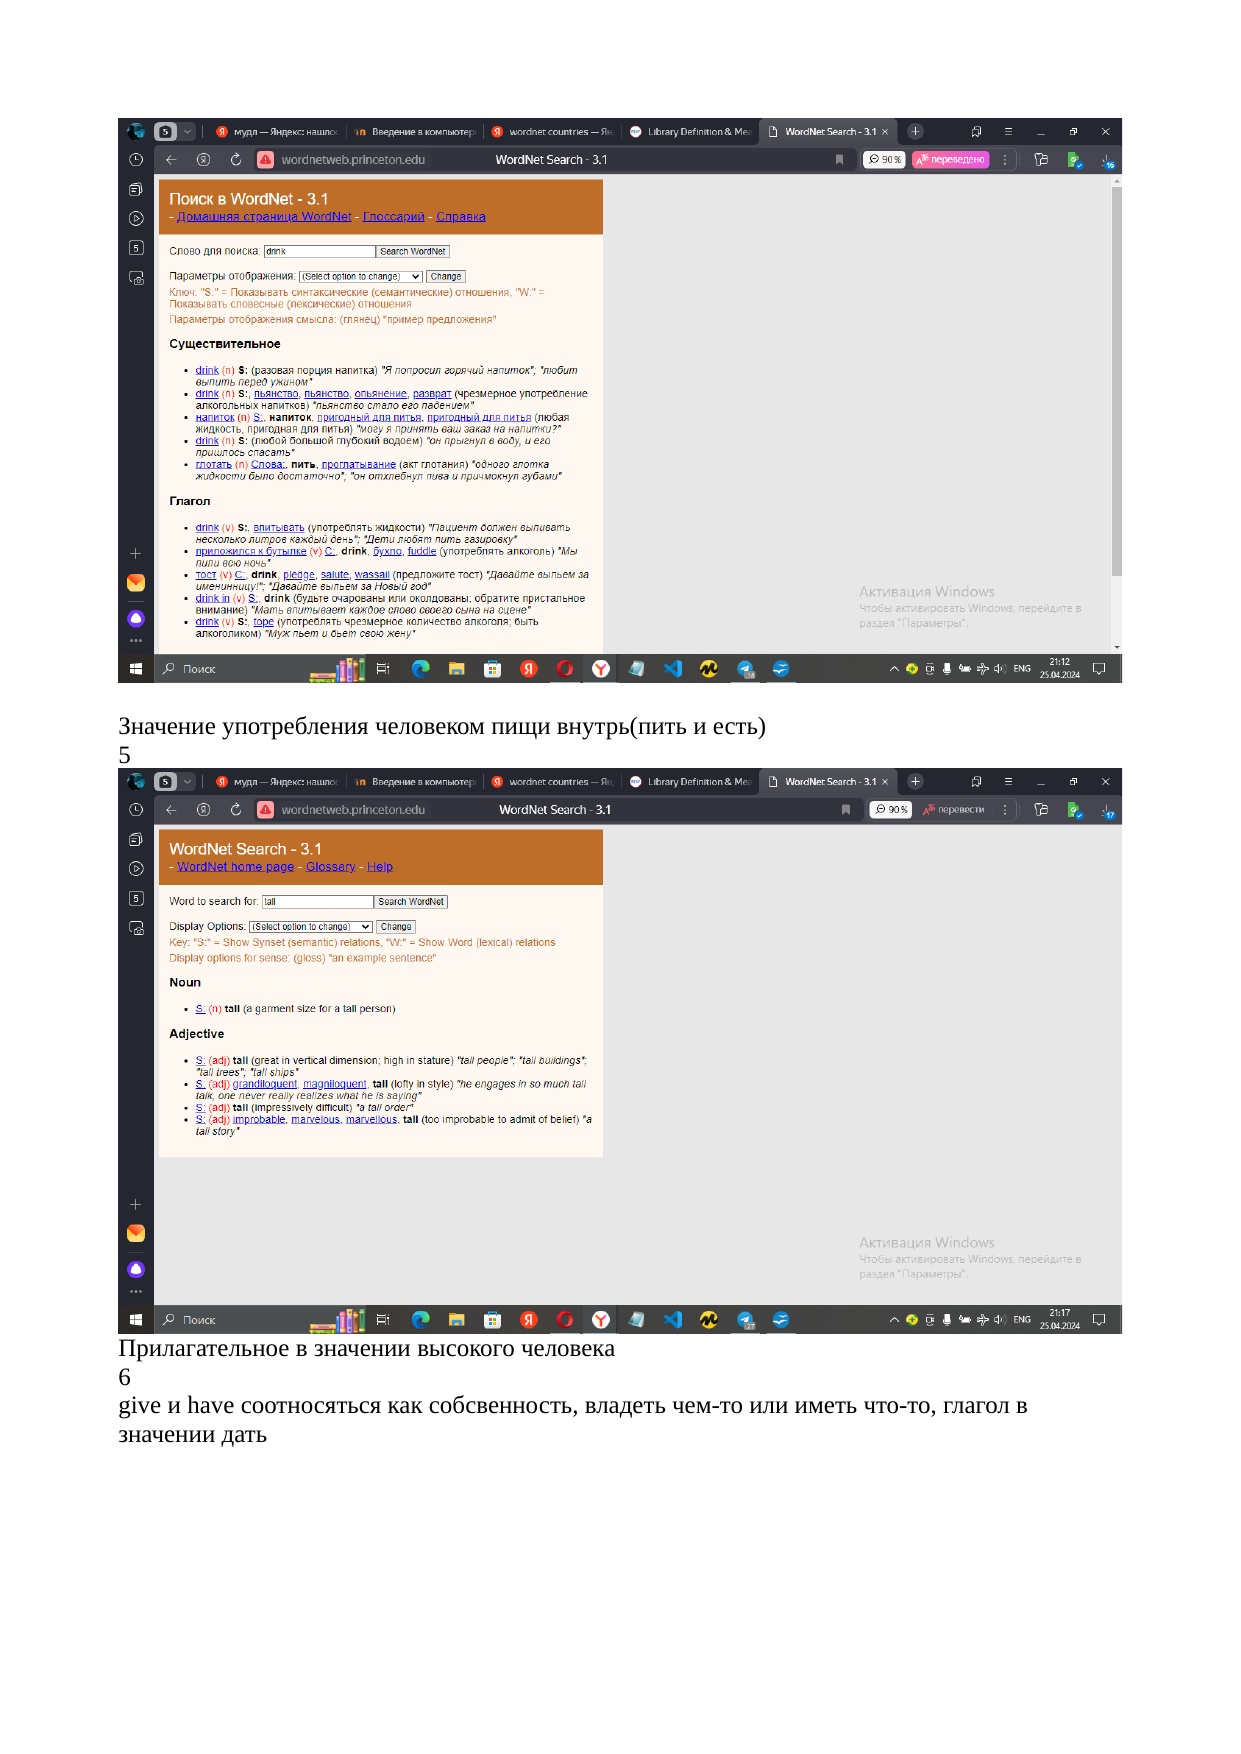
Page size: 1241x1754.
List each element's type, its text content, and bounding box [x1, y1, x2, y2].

text give и have соотносяться как собсвенность, владеть чем-то или иметь что-то, глагол в значении дать [118, 1391, 1122, 1448]
text 5 [118, 740, 1122, 768]
text 6 [118, 1362, 1122, 1391]
text Значение употребления человеком пищи внутрь(пить и есть) [118, 711, 1122, 740]
text Прилагательное в значении высокого человека [118, 1334, 1122, 1362]
picture [118, 118, 1123, 683]
picture [118, 768, 1123, 1334]
